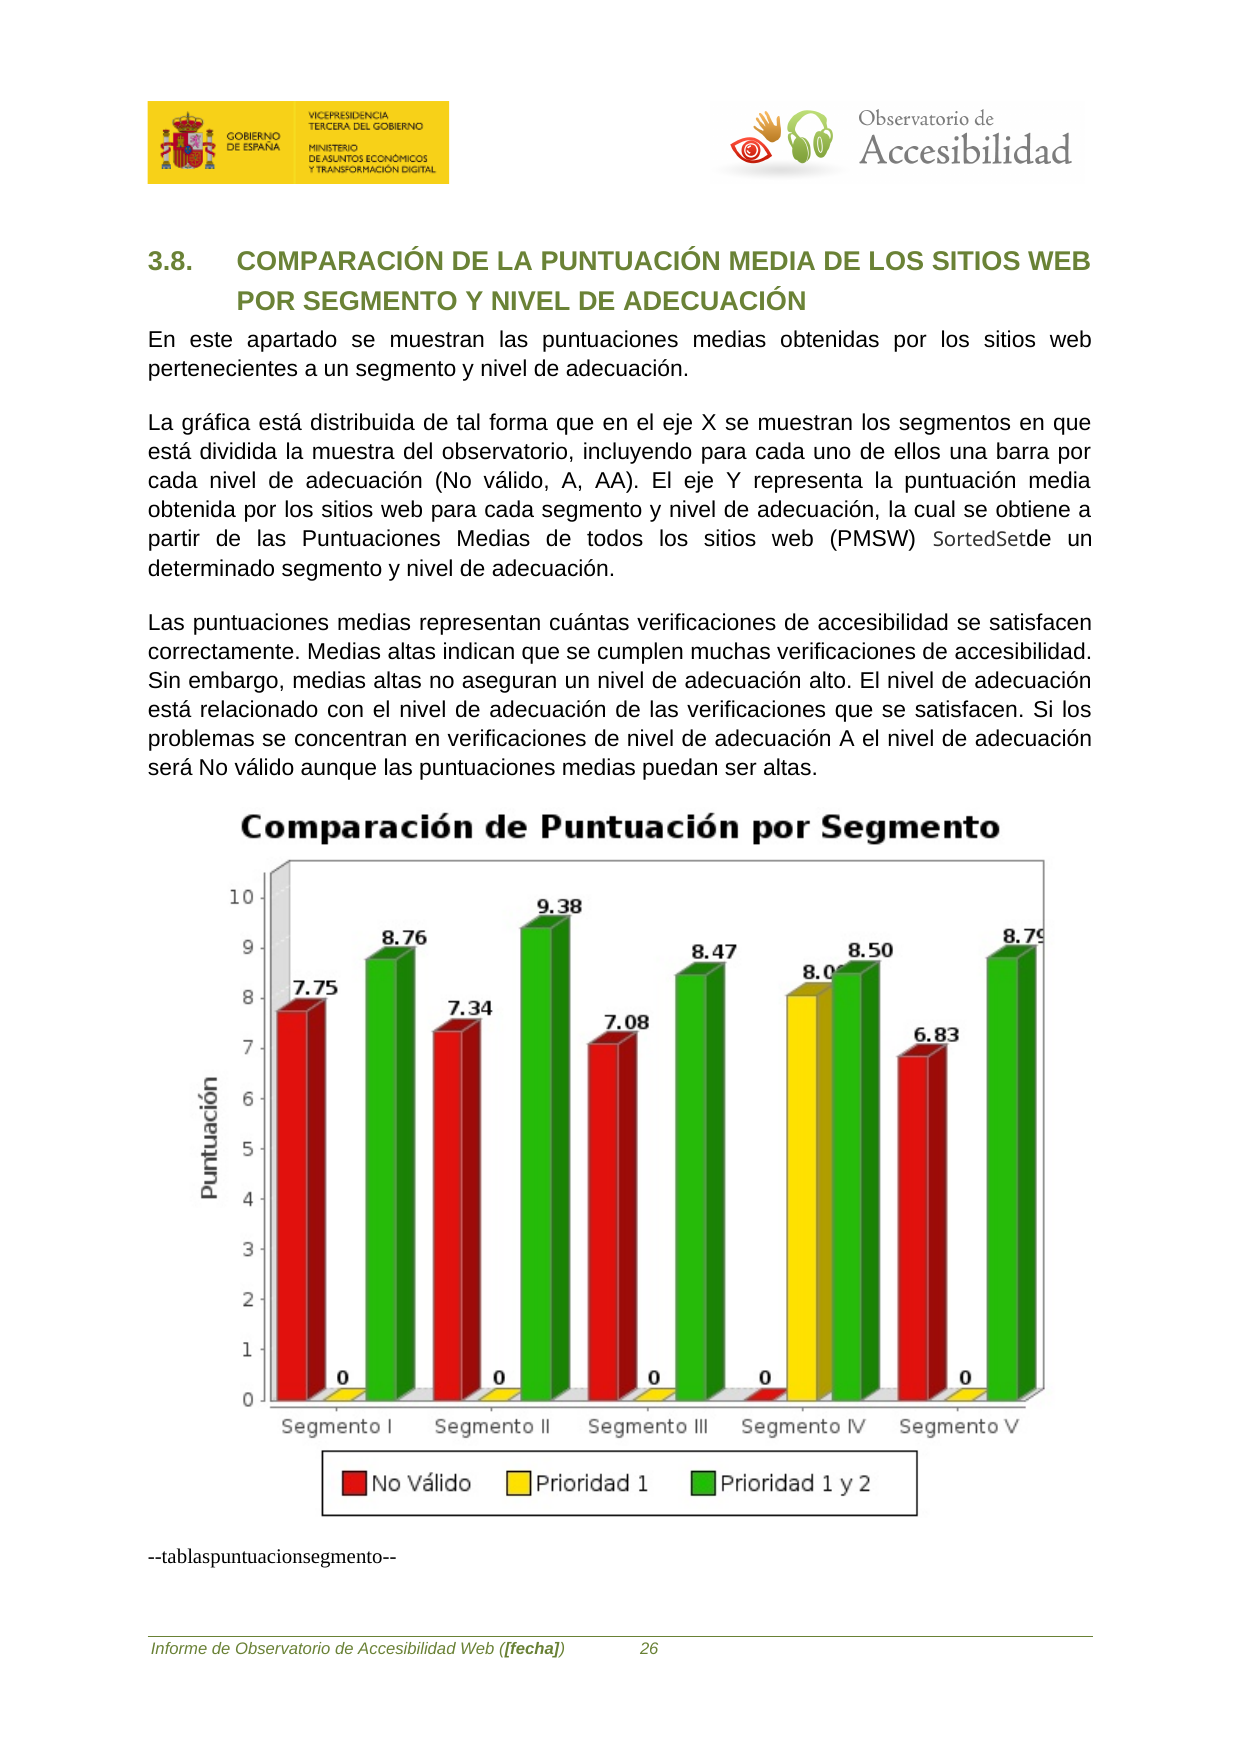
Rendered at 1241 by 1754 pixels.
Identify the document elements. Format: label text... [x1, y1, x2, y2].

text En este apartado se muestran las puntuaciones medias obtenidas por los sitios web pertenecientes a un segmento y nivel de adecuación. [148, 326, 1092, 381]
text Las puntuaciones medias representan cuántas verificaciones de accesibilidad se satisfacen correctamente. Medias altas indican que se cumplen muchas verificaciones de accesibilidad. Sin embargo, medias altas no aseguran un nivel de adecuación alto. El nivel de adecuación está relacionado con el nivel de adecuación de las verificaciones que se satisfacen. Si los problemas se concentran en verificaciones de nivel de adecuación A el nivel de adecuación será No válido aunque las puntuaciones medias puedan ser altas. [148, 609, 1092, 780]
picture [147, 101, 450, 184]
picture [178, 807, 1062, 1518]
text --tablaspuntuacionsegmento-- [148, 1544, 1092, 1568]
subtitle Comparación de la puntuación media de los sitios web por segmento y nivel de adecuación [148, 245, 1092, 317]
text La gráfica está distribuida de tal forma que en el eje X se muestran los segmentos en que está dividida la muestra del observatorio, incluyendo para cada uno de ellos una barra por cada nivel de adecuación (No válido, A, AA). El eje Y representa la puntuación media obtenida por los sitios web para cada segmento y nivel de adecuación, la cual se obtiene a partir de las Puntuaciones Medias de todos los sitios web (PMSW) SortedSetde un determinado segmento y nivel de adecuación. [148, 409, 1092, 581]
picture [710, 101, 1086, 184]
